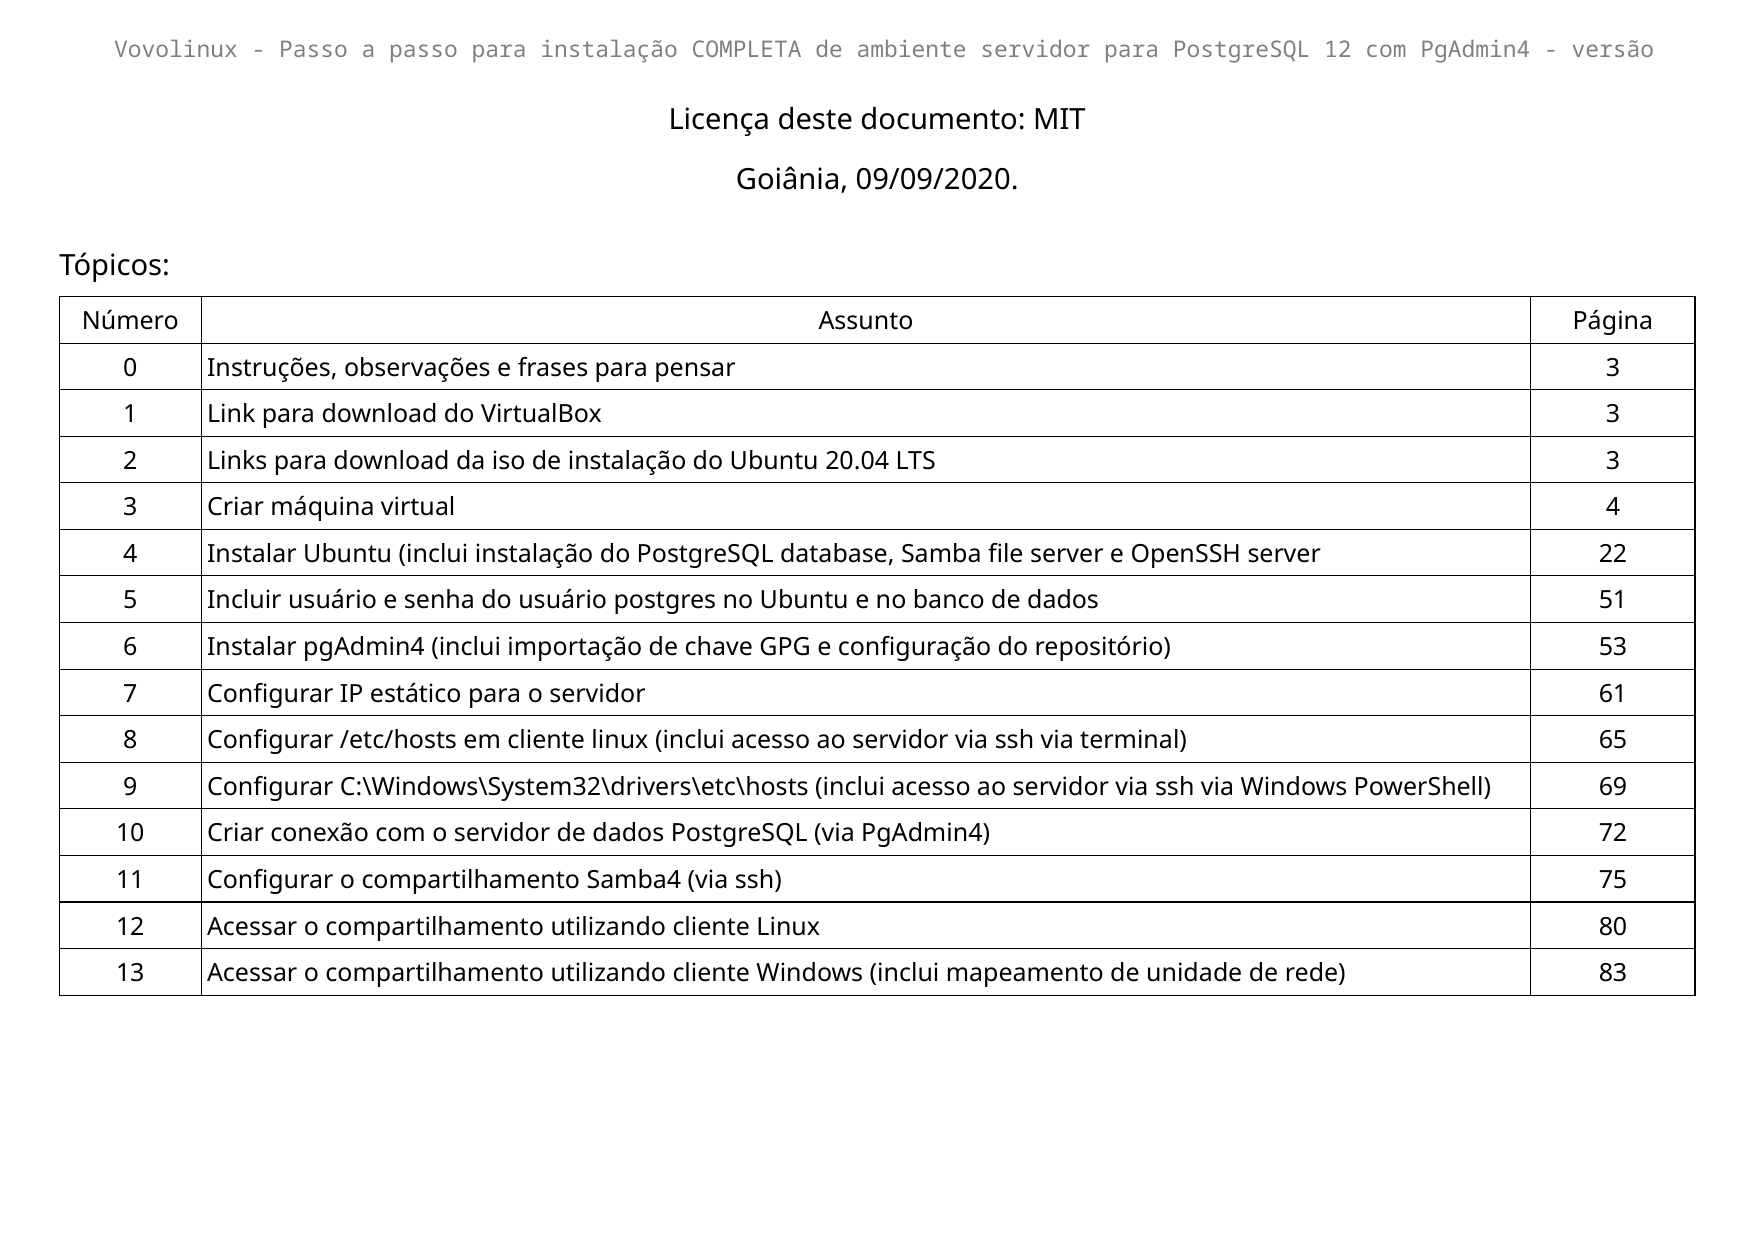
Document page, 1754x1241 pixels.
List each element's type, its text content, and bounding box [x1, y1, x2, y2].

table_cell 51 [1531, 576, 1694, 622]
table_header Número [60, 297, 201, 343]
table_cell 69 [1531, 763, 1694, 808]
table_cell Configurar /etc/hosts em cliente linux (inclui acesso ao servidor via ssh via terminal) [202, 716, 1530, 762]
table_cell 80 [1531, 903, 1694, 948]
table_cell Criar máquina virtual [202, 483, 1530, 529]
table_cell 72 [1531, 809, 1694, 855]
table_cell 3 [1531, 437, 1694, 482]
table_cell 83 [1531, 949, 1694, 994]
text Goiânia, 09/09/2020. [59, 159, 1695, 198]
table_cell 3 [1531, 344, 1694, 389]
table_cell Acessar o compartilhamento utilizando cliente Windows (inclui mapeamento de unidade de rede) [202, 949, 1530, 994]
table_cell Instalar pgAdmin4 (inclui importação de chave GPG e configuração do repositório) [202, 623, 1530, 668]
table_cell 9 [60, 763, 201, 808]
table_cell 5 [60, 576, 201, 622]
table_cell 75 [1531, 856, 1694, 901]
table_cell 2 [60, 437, 201, 482]
table_cell 13 [60, 949, 201, 994]
table_cell 65 [1531, 716, 1694, 762]
table_cell 10 [60, 809, 201, 855]
table_cell 1 [60, 390, 201, 436]
table_cell 6 [60, 623, 201, 668]
table_cell Link para download do VirtualBox [202, 390, 1530, 436]
table_cell Instalar Ubuntu (inclui instalação do PostgreSQL database, Samba file server e OpenSSH server [202, 530, 1530, 575]
table_cell 4 [60, 530, 201, 575]
table_cell 53 [1531, 623, 1694, 668]
subtitle Tópicos: [59, 244, 1695, 283]
text Licença deste documento: MIT [59, 98, 1695, 138]
table_cell 8 [60, 716, 201, 762]
table_cell Links para download da iso de instalação do Ubuntu 20.04 LTS [202, 437, 1530, 482]
table_cell 4 [1531, 483, 1694, 529]
table_cell Configurar o compartilhamento Samba4 (via ssh) [202, 856, 1530, 901]
table_cell Acessar o compartilhamento utilizando cliente Linux [202, 903, 1530, 948]
table_cell 3 [1531, 390, 1694, 436]
table_cell Configurar C:\Windows\System32\drivers\etc\hosts (inclui acesso ao servidor via ssh via Windows PowerShell) [202, 763, 1530, 808]
table_cell 61 [1531, 670, 1694, 715]
table_cell Incluir usuário e senha do usuário postgres no Ubuntu e no banco de dados [202, 576, 1530, 622]
table_cell 3 [60, 483, 201, 529]
table_header Assunto [202, 297, 1530, 343]
table_cell Instruções, observações e frases para pensar [202, 344, 1530, 389]
table_cell 12 [60, 903, 201, 948]
table_cell 22 [1531, 530, 1694, 575]
table_cell Criar conexão com o servidor de dados PostgreSQL (via PgAdmin4) [202, 809, 1530, 855]
table_cell 11 [60, 856, 201, 901]
table_cell 7 [60, 670, 201, 715]
table_cell 0 [60, 344, 201, 389]
table_cell Configurar IP estático para o servidor [202, 670, 1530, 715]
table_header Página [1531, 297, 1694, 343]
